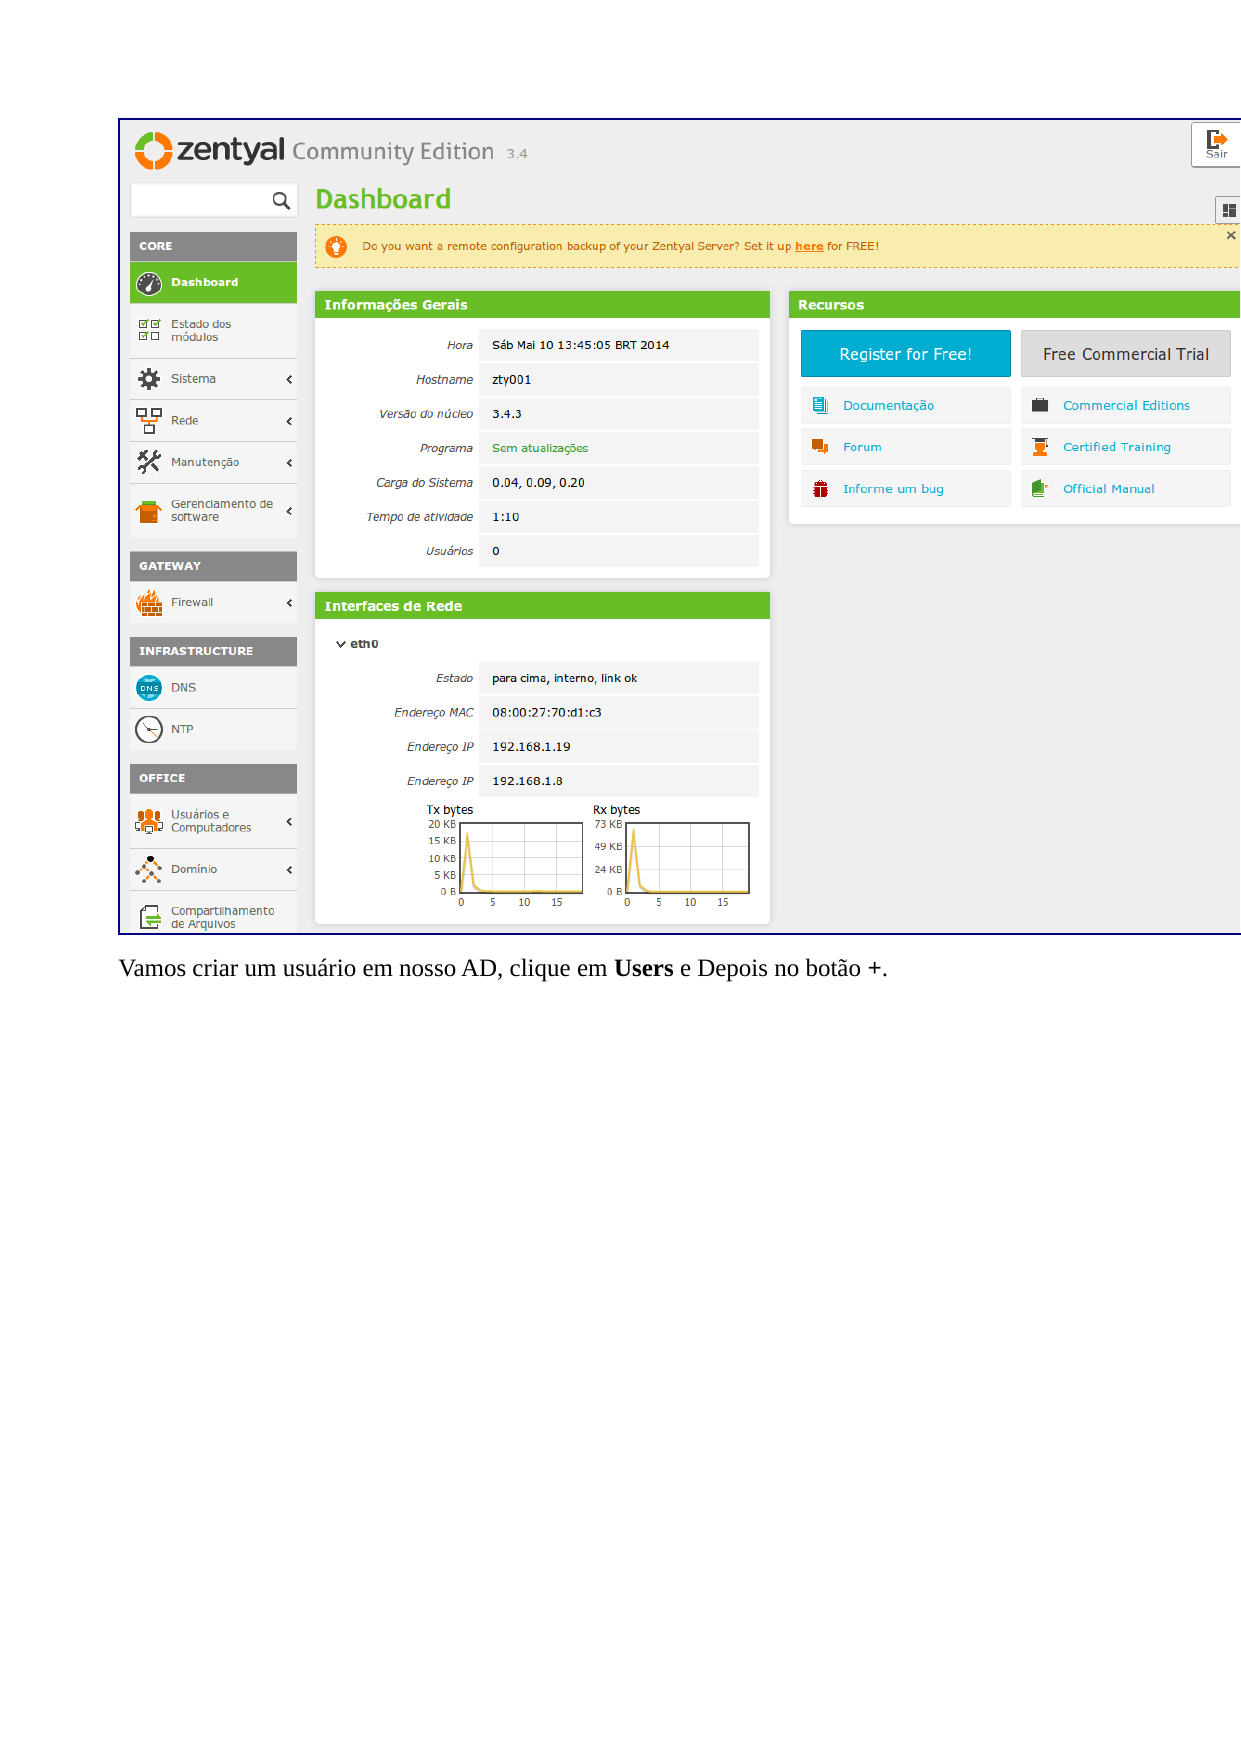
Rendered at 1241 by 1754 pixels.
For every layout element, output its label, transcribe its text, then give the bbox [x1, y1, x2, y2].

picture [120, 120, 1241, 933]
text Vamos criar um usuário em nosso AD, clique em Users e Depois no botão +. [118, 953, 1122, 982]
